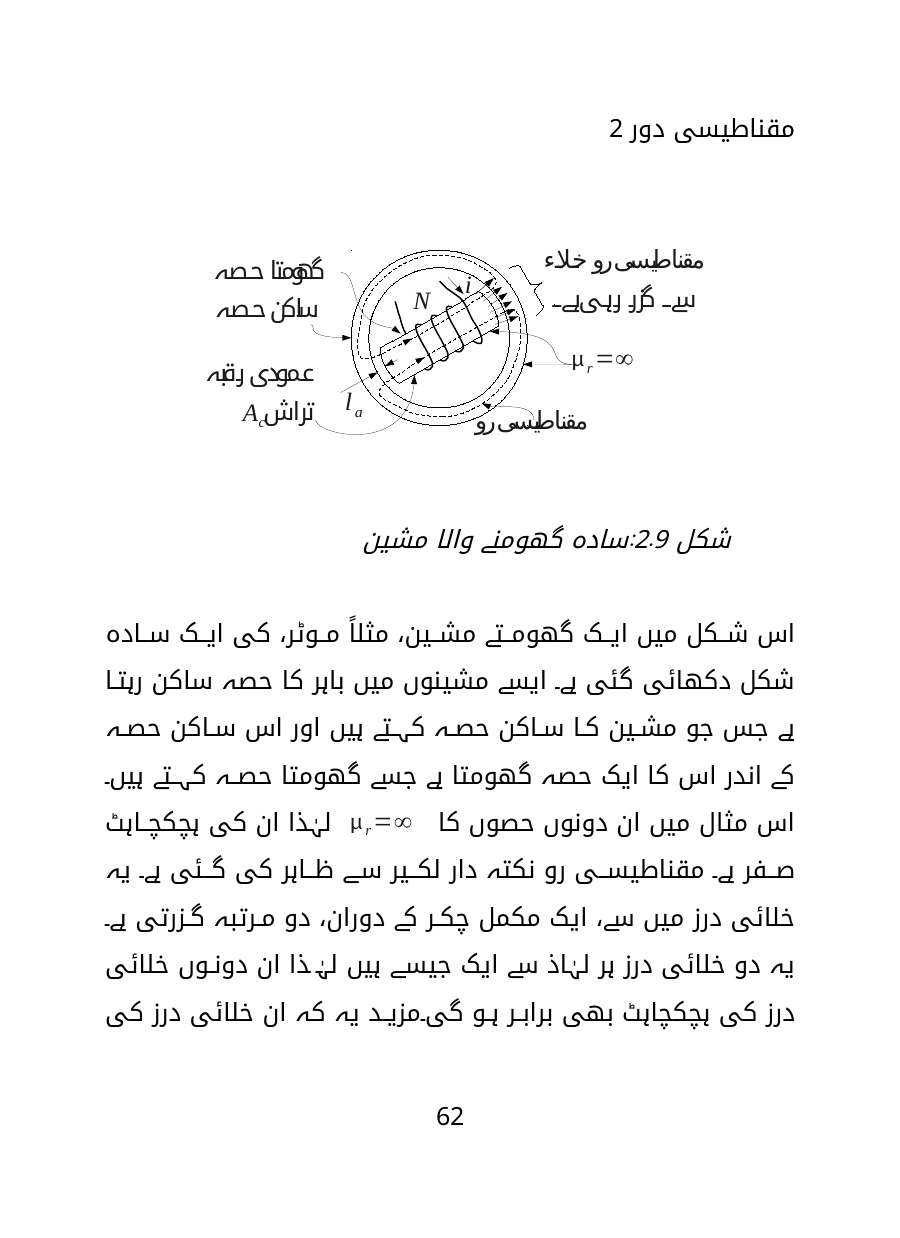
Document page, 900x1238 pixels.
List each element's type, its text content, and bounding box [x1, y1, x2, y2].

text اس شکل میں ایک گھومتے مشین، مثلاً موٹر، کی ایک سادہ شکل دکھائی گئی ہے۔ ایسے مشینوں میں باہر کا حصہ ساکن رہتا ہے جس جو مشین کا ساکن حصہ کہتے ہیں اور اس ساکن حصہ کے اندر اس کا ایک حصہ گھومتا ہے جسے گھومتا حصہ کہتے ہیں۔ اس مثال میں ان دونوں حصوں کا لہٰذا ان کی ہچکچاہٹ صفر ہے۔ مقناطیسی رو نکتہ دار لکیر سے ظاہر کی گئی ہے۔ یہ خلائی درز میں سے، ایک مکمل چکر کے دوران، دو مرتبہ گزرتی ہے۔ یہ دو خلائی درز ہر لہٰاذ سے ایک جیسے ہیں لہٰذا ان دونوں خلائی درز کی ہچکچاہٹ بھی برابر ہو گی۔مزید یہ کہ ان خلائی درز کی مقناطیسی مزاحم سلسلہ وار ہیں۔شکل میں مقناطیسی رو کو گھومتے حصہ سے ساکن حصہ کی طرف، خلائی درز سے گزرتے دکھایا گیا ہے۔خلائی درز کی لمبائیبہت کم ہے لہٰذا خلائی درز کا عمودی رقبہ تراش وہی ہو گا جو گھومتے حصہ کا ہے یعنی [105, 610, 795, 1036]
text شکل 2.9:سادہ گھومنے والا مشین [169, 195, 731, 563]
